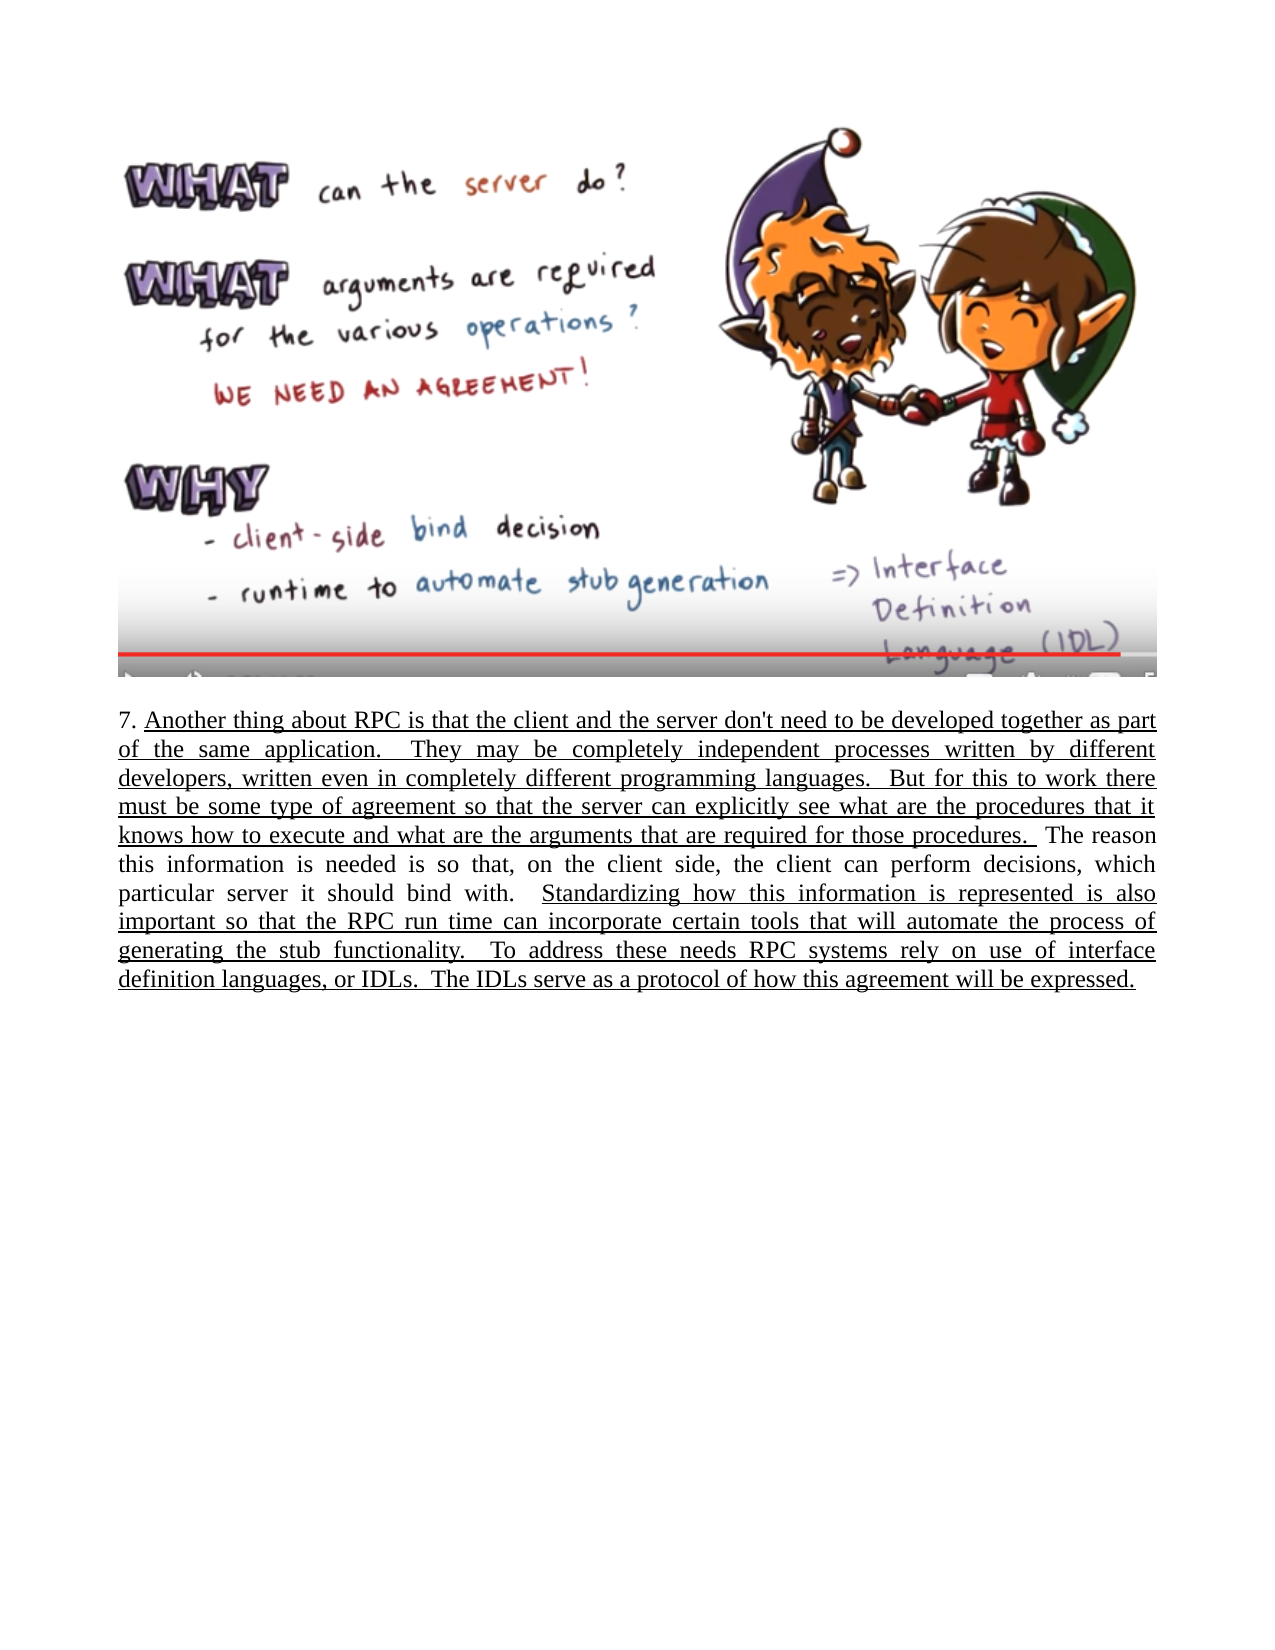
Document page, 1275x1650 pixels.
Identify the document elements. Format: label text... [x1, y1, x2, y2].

text must be some type of agreement so that the server can explicitly see what are the procedures that it knows how to execute and what are the arguments that are required for those procedures. The reason this information is needed is so that, on the client side, the client can perform decisions, which particular server it should bind with. Standardizing how this information is represented is also important so that the RPC run time can incorporate certain tools that will automate the process of [118, 789, 1157, 931]
picture [118, 118, 1157, 677]
text generating the stub functionality. To address these needs RPC systems rely on use of interface definition languages, or IDLs. The IDLs serve as a protocol of how this agreement will be expressed. [118, 933, 1157, 993]
text 7. Another thing about RPC is that the client and the server don't need to be developed together as part of the same application. They may be completely independent processes written by different developers, written even in completely different programming languages. But for this to work there [118, 705, 1157, 788]
